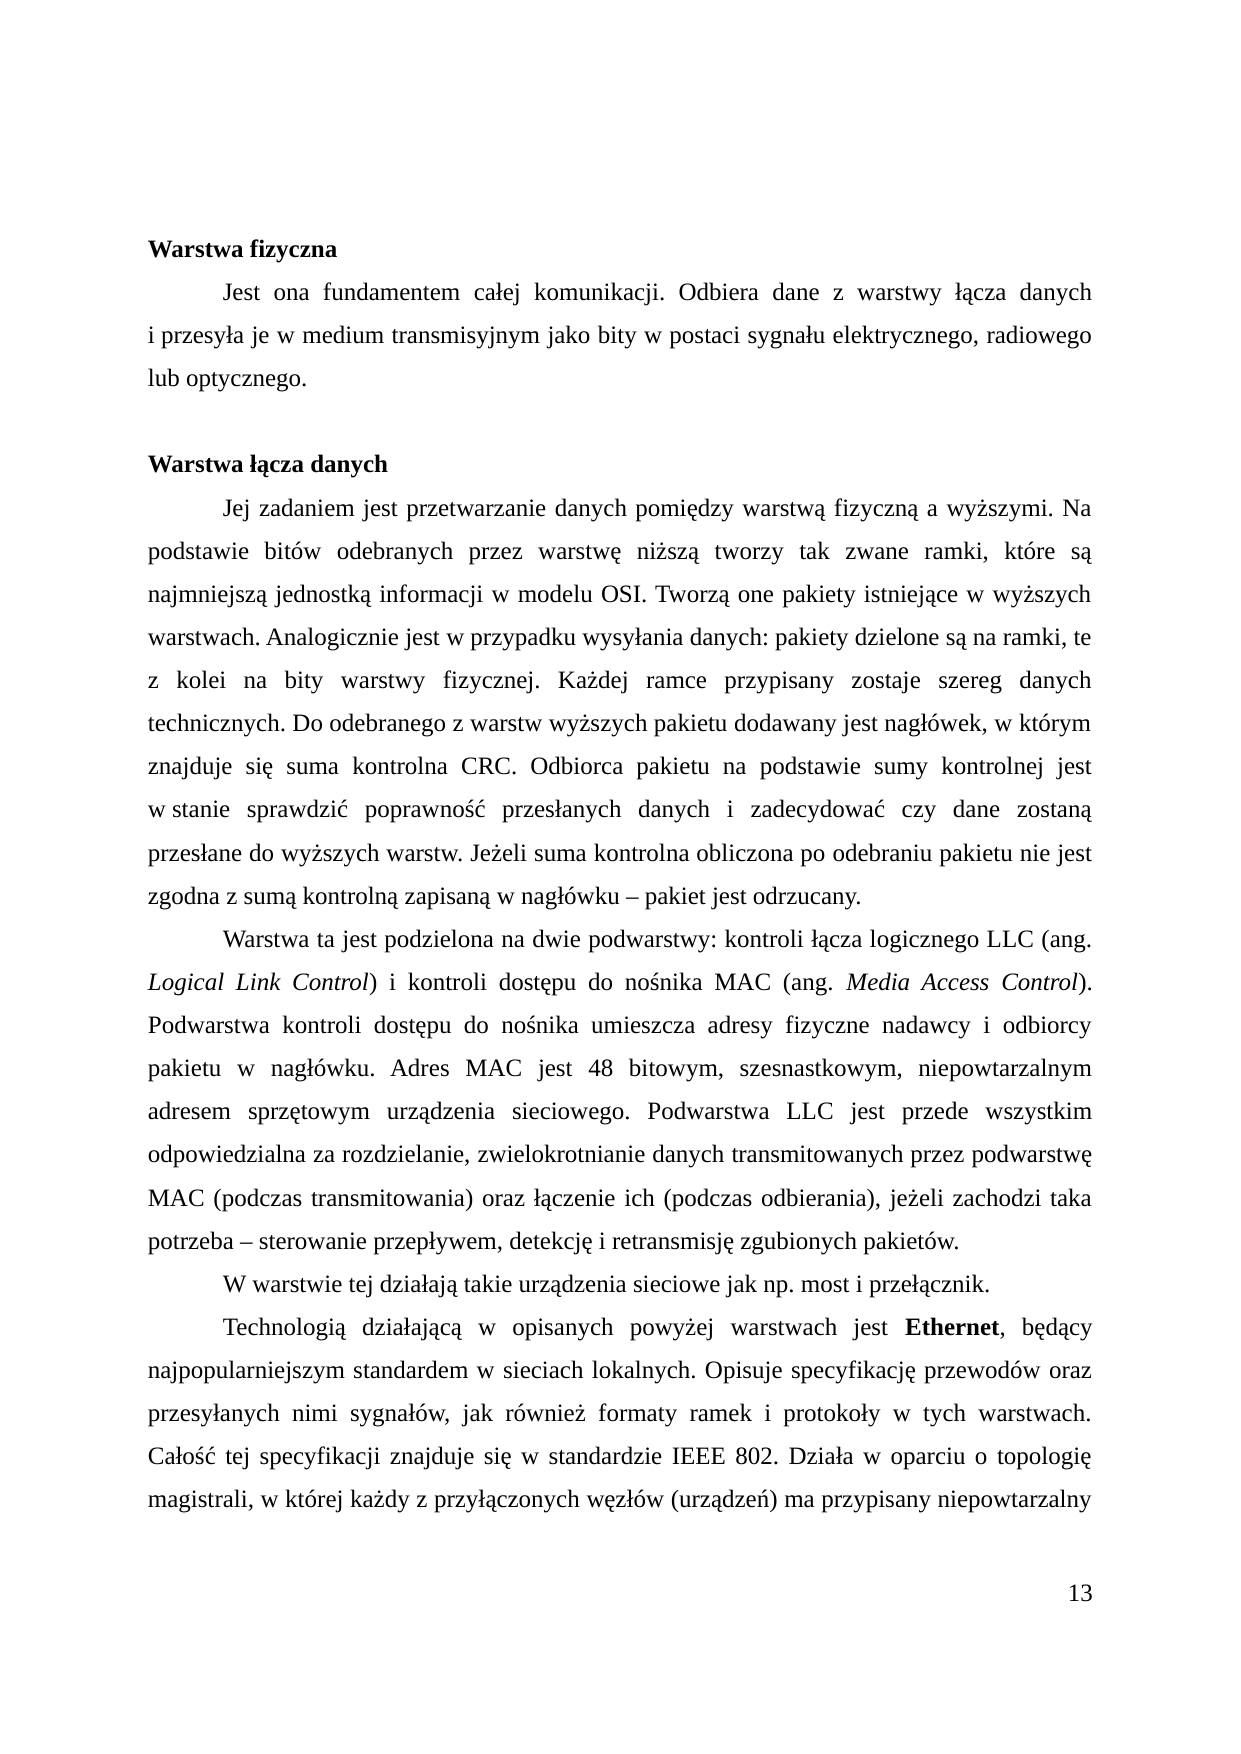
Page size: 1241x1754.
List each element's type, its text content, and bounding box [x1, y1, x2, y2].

text Warstwa fizyczna [148, 234, 1093, 263]
text Warstwa łącza danych [148, 449, 1093, 478]
text Technologią działającą w opisanych powyżej warstwach jest Ethernet, będący najpopularniejszym standardem w sieciach lokalnych. Opisuje specyfikację przewodów oraz przesyłanych nimi sygnałów, jak również formaty ramek i protokoły w tych warstwach. Całość tej specyfikacji znajduje się w standardzie IEEE 802. Działa w oparciu o topologię magistrali, w której każdy z przyłączonych węzłów (urządzeń) ma przypisany niepowtarzalny [148, 1312, 1093, 1513]
text Jej zadaniem jest przetwarzanie danych pomiędzy warstwą fizyczną a wyższymi. Na podstawie bitów odebranych przez warstwę niższą tworzy tak zwane ramki, które są najmniejszą jednostką informacji w modelu OSI. Tworzą one pakiety istniejące w wyższych warstwach. Analogicznie jest w przypadku wysyłania danych: pakiety dzielone są na ramki, te z kolei na bity warstwy fizycznej. Każdej ramce przypisany zostaje szereg danych technicznych. Do odebranego z warstw wyższych pakietu dodawany jest nagłówek, w którym znajduje się suma kontrolna CRC. Odbiorca pakietu na podstawie sumy kontrolnej jest w stanie sprawdzić poprawność przesłanych danych i zadecydować czy dane zostaną przesłane do wyższych warstw. Jeżeli suma kontrolna obliczona po odebraniu pakietu nie jest zgodna z sumą kontrolną zapisaną w nagłówku – pakiet jest odrzucany. [148, 493, 1093, 909]
text W warstwie tej działają takie urządzenia sieciowe jak np. most i przełącznik. [148, 1269, 1093, 1298]
text Warstwa ta jest podzielona na dwie podwarstwy: kontroli łącza logicznego LLC (ang. Logical Link Control) i kontroli dostępu do nośnika MAC (ang. Media Access Control). Podwarstwa kontroli dostępu do nośnika umieszcza adresy fizyczne nadawcy i odbiorcy pakietu w nagłówku. Adres MAC jest 48 bitowym, szesnastkowym, niepowtarzalnym adresem sprzętowym urządzenia sieciowego. Podwarstwa LLC jest przede wszystkim odpowiedzialna za rozdzielanie, zwielokrotnianie danych transmitowanych przez podwarstwę MAC (podczas transmitowania) oraz łączenie ich (podczas odbierania), jeżeli zachodzi taka potrzeba – sterowanie przepływem, detekcję i retransmisję zgubionych pakietów. [148, 924, 1093, 1254]
text Jest ona fundamentem całej komunikacji. Odbiera dane z warstwy łącza danych i przesyła je w medium transmisyjnym jako bity w postaci sygnału elektrycznego, radiowego lub optycznego. [148, 277, 1093, 392]
